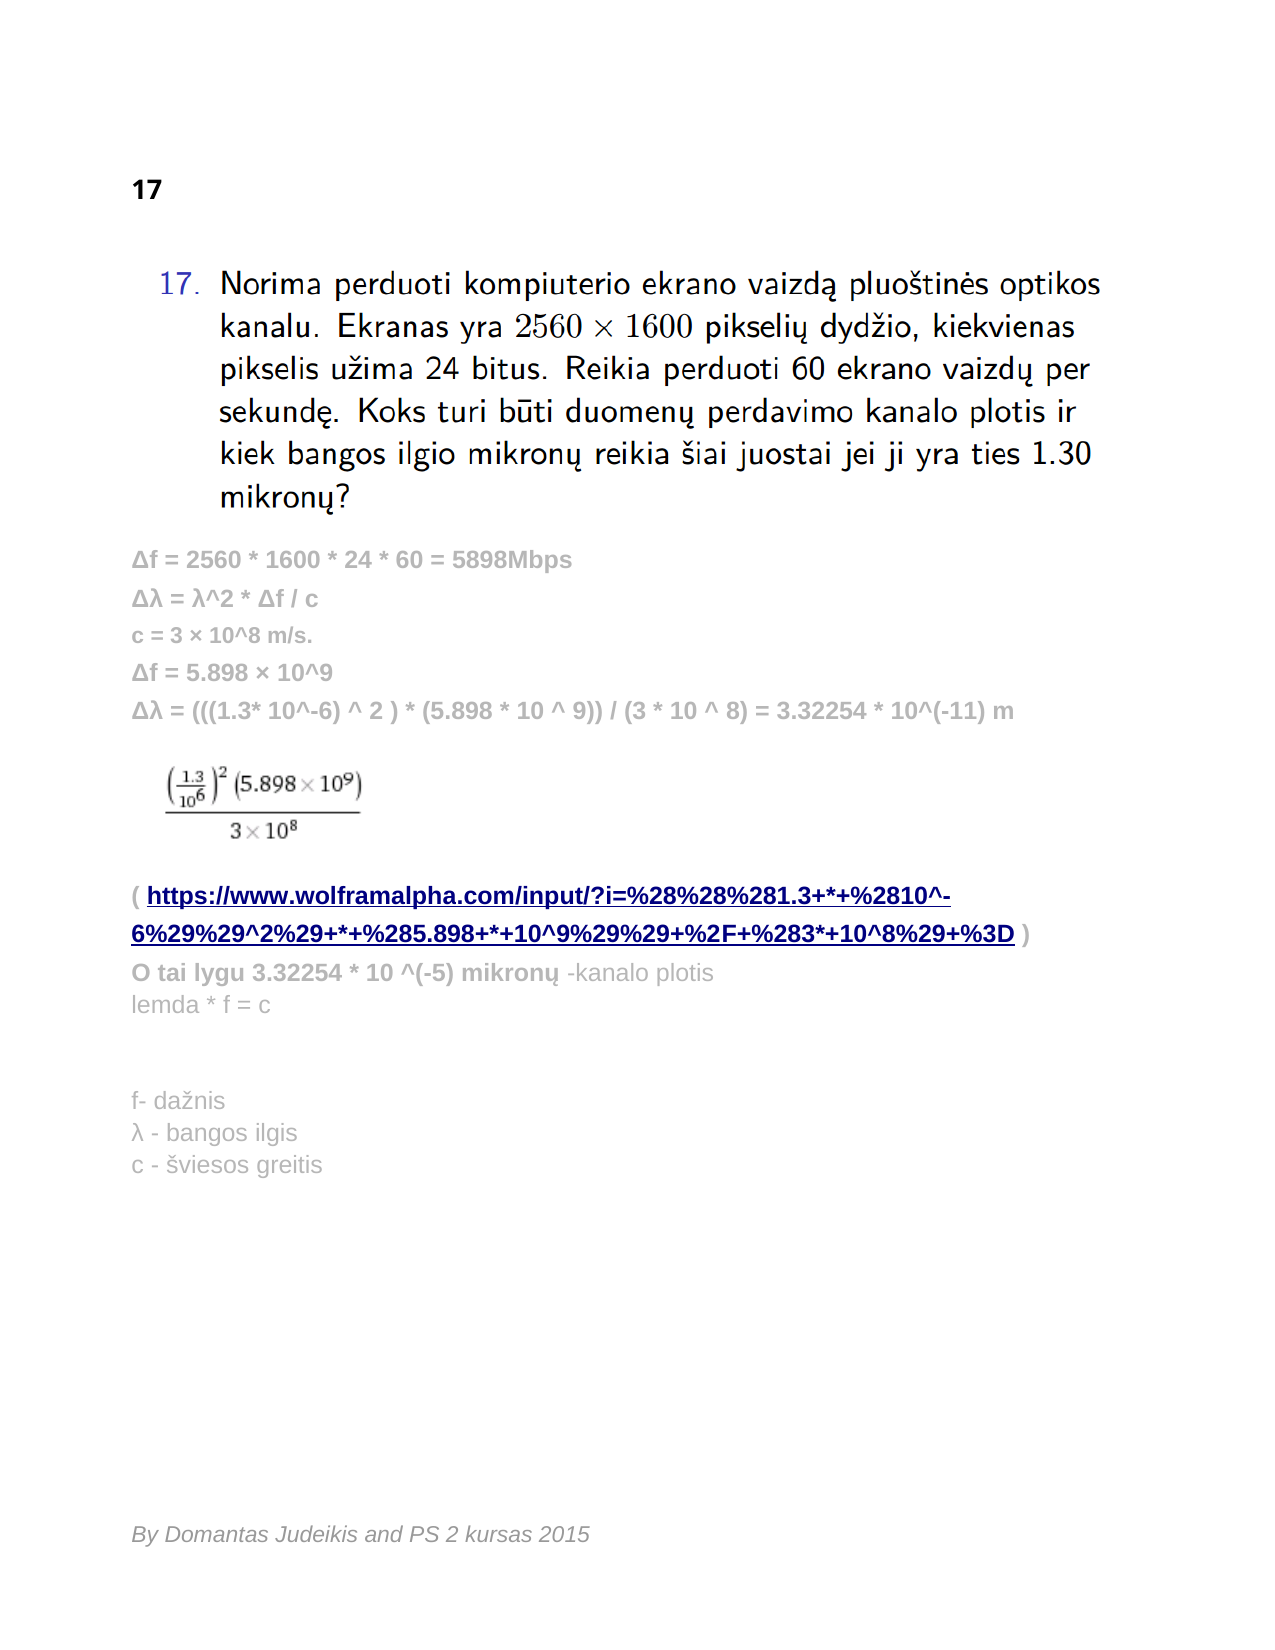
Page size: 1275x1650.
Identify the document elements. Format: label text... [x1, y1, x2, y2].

text Δf = 2560 * 1600 * 24 * 60 = 5898Mbps [131, 546, 1144, 574]
text O tai lygu 3.32254 * 10 ^(-5) mikronų -kanalo plotis [131, 959, 1144, 987]
text ( https://www.wolframalpha.com/input/?i=%28%28%281.3+*+%2810^-6%29%29^2%29+*+%285.898+*+10^9%29%29+%2F+%283*+10^8%29+%3D ) [131, 882, 1144, 948]
text c - šviesos greitis [131, 1151, 1144, 1179]
text Δλ = λ^2 * Δf / c [131, 585, 1144, 613]
picture [150, 261, 1125, 524]
text f- dažnis [131, 1087, 1144, 1115]
picture [150, 754, 369, 853]
text Δλ = (((1.3* 10^-6) ^ 2 ) * (5.898 * 10 ^ 9)) / (3 * 10 ^ 8) = 3.32254 * 10^(-11) m [131, 697, 1144, 725]
subtitle 17 [131, 171, 1144, 208]
text lemda * f = c [131, 991, 1144, 1019]
text c = 3 × 10^8 m/s. [131, 623, 1144, 649]
text λ - bangos ilgis [131, 1119, 1144, 1147]
text Δf = 5.898 × 10^9 [131, 658, 1144, 686]
